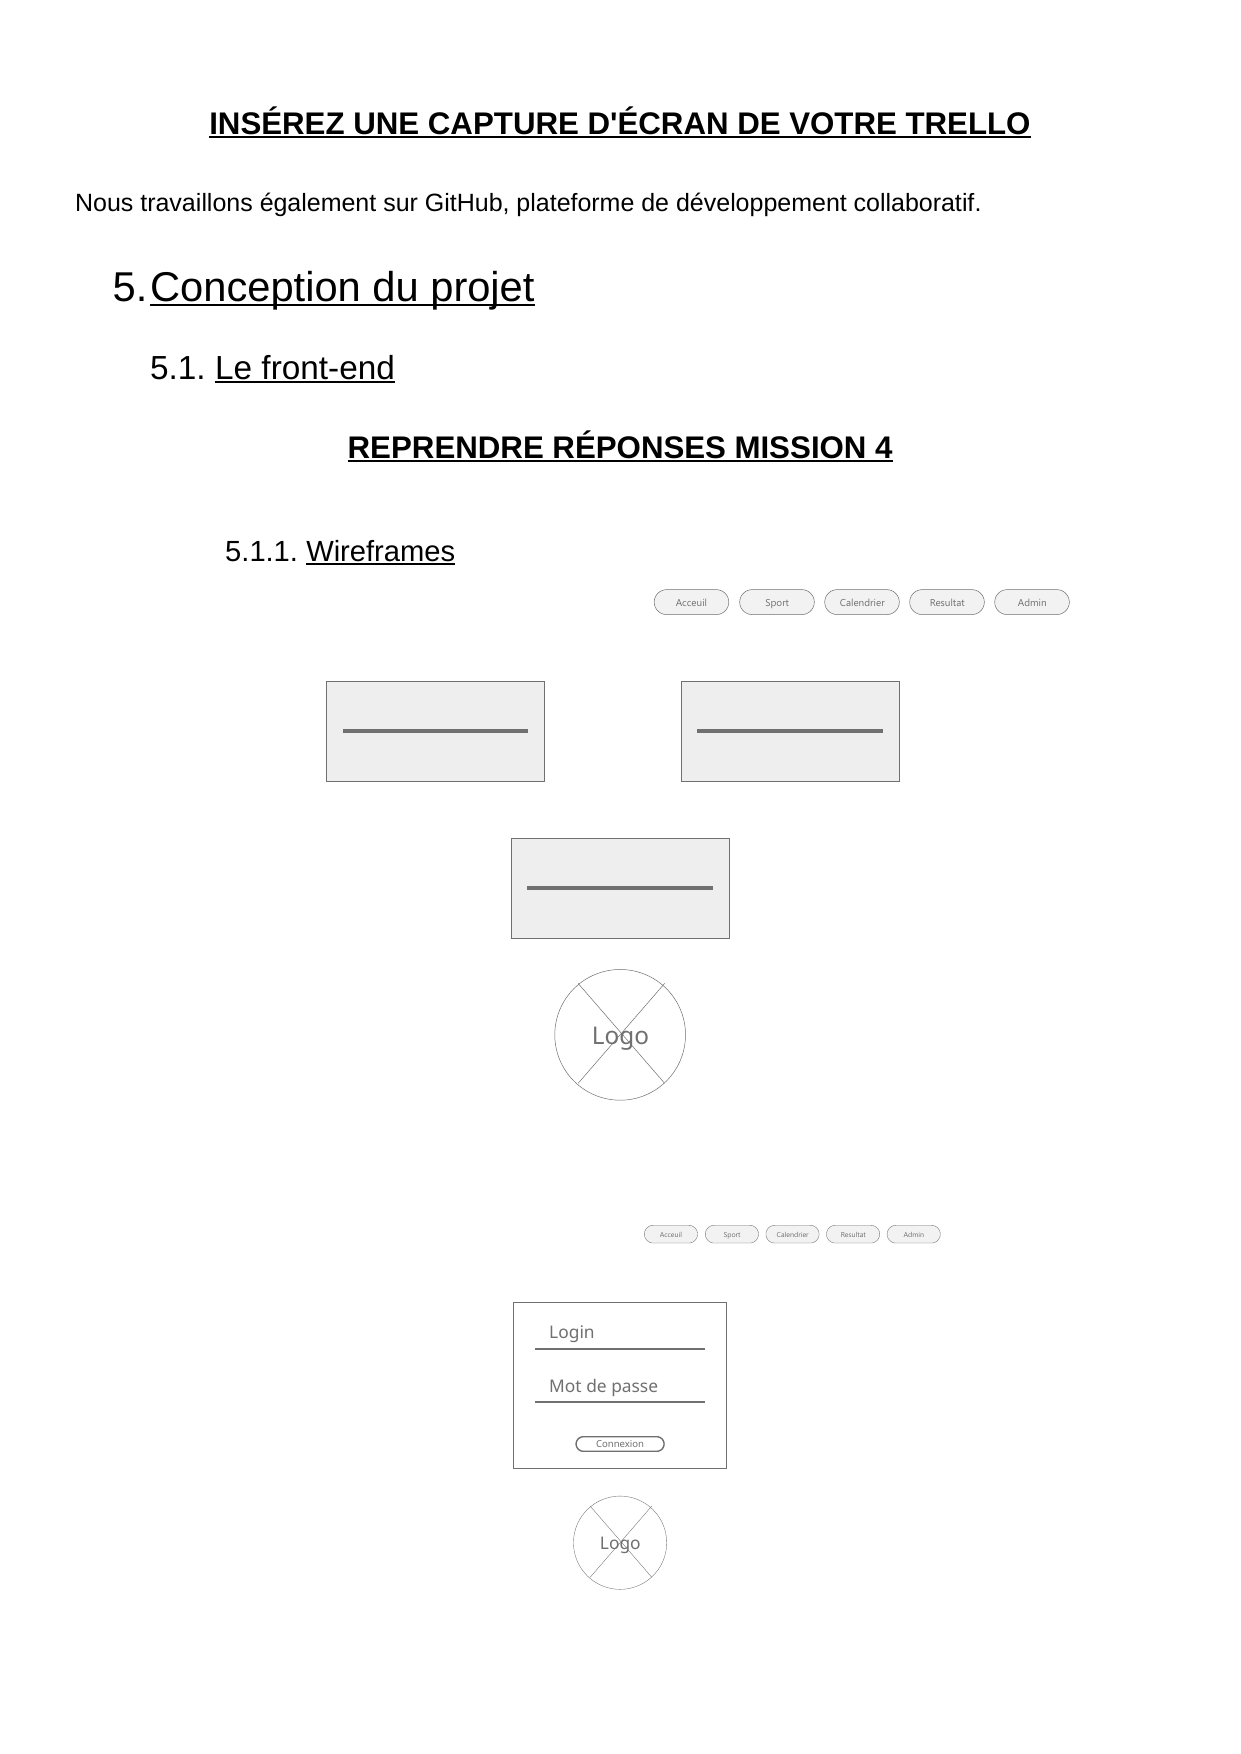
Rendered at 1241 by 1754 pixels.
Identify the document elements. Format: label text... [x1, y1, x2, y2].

text REPRENDRE RÉPONSES MISSION 4 [75, 429, 1165, 465]
text INSÉREZ UNE CAPTURE D'ÉCRAN DE VOTRE TRELLO [75, 105, 1165, 141]
text Nous travaillons également sur GitHub, plateforme de développement collaboratif. [75, 188, 1165, 216]
subtitle Conception du projet [112, 262, 1165, 310]
subtitle 5.1. Le front-end [150, 348, 1165, 386]
subtitle 5.1.1. Wireframes [150, 534, 1165, 567]
